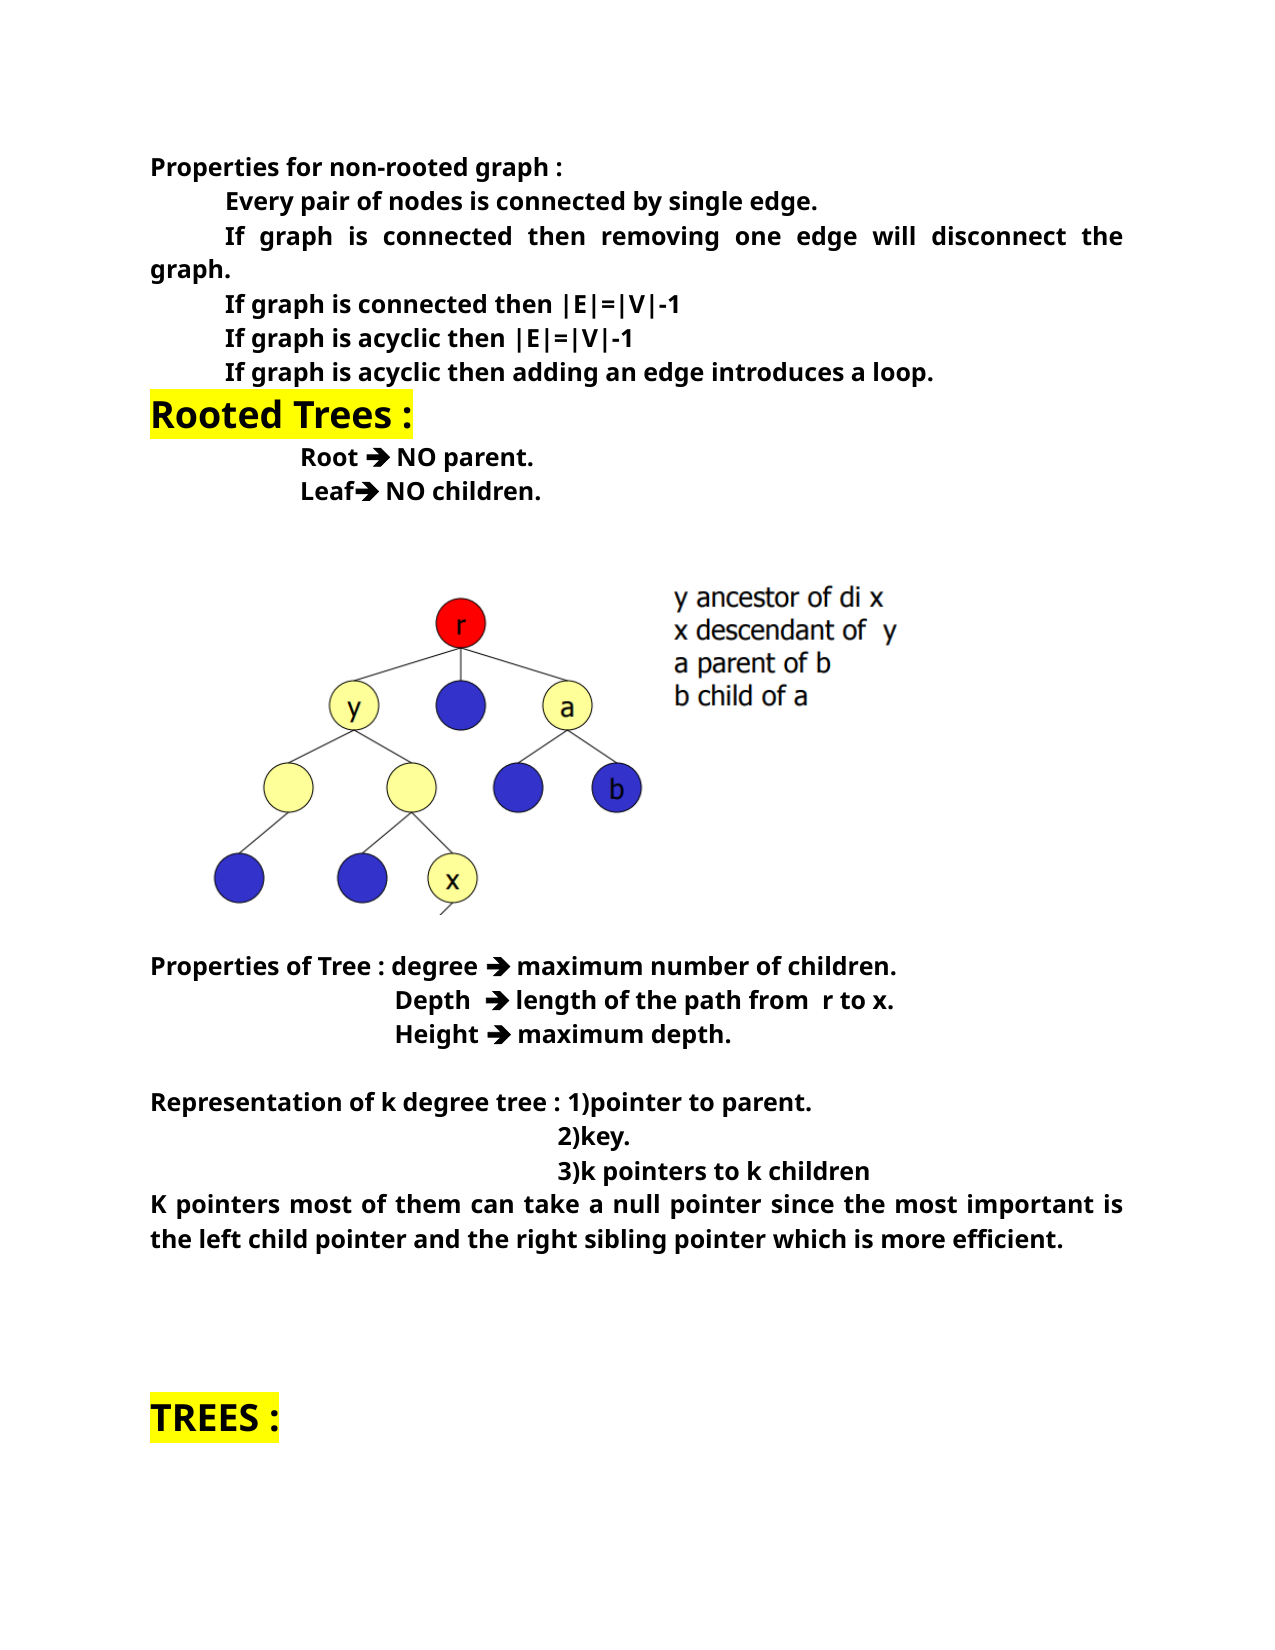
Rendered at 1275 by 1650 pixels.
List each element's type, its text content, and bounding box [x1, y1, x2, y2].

subtitle If graph is connected then removing one edge will disconnect the graph. [150, 218, 1125, 286]
subtitle If graph is connected then |E|=|V|-1 [150, 286, 1125, 320]
subtitle K pointers most of them can take a null pointer since the most important is the left child pointer and the right sibling pointer which is more efficient. [150, 1187, 1125, 1255]
subtitle 2)key. [150, 1119, 1125, 1153]
subtitle Representation of k degree tree : 1)pointer to parent. [150, 1085, 1125, 1119]
subtitle If graph is acyclic then adding an edge introduces a loop. [150, 354, 1125, 388]
subtitle Leaf NO children. [150, 473, 1125, 508]
subtitle Height  maximum depth. [150, 1017, 1125, 1051]
subtitle Properties of Tree : degree  maximum number of children. [150, 949, 1125, 983]
subtitle 3)k pointers to k children [150, 1153, 1125, 1187]
subtitle Depth  length of the path from r to x. [150, 983, 1125, 1017]
subtitle Root  NO parent. [150, 439, 1125, 473]
subtitle If graph is acyclic then |E|=|V|-1 [150, 320, 1125, 354]
subtitle Rooted Trees : [150, 388, 1125, 439]
subtitle Properties for non-rooted graph : [150, 150, 1125, 184]
subtitle TREES : [150, 1392, 1125, 1443]
subtitle Every pair of nodes is connected by single edge. [150, 184, 1125, 218]
